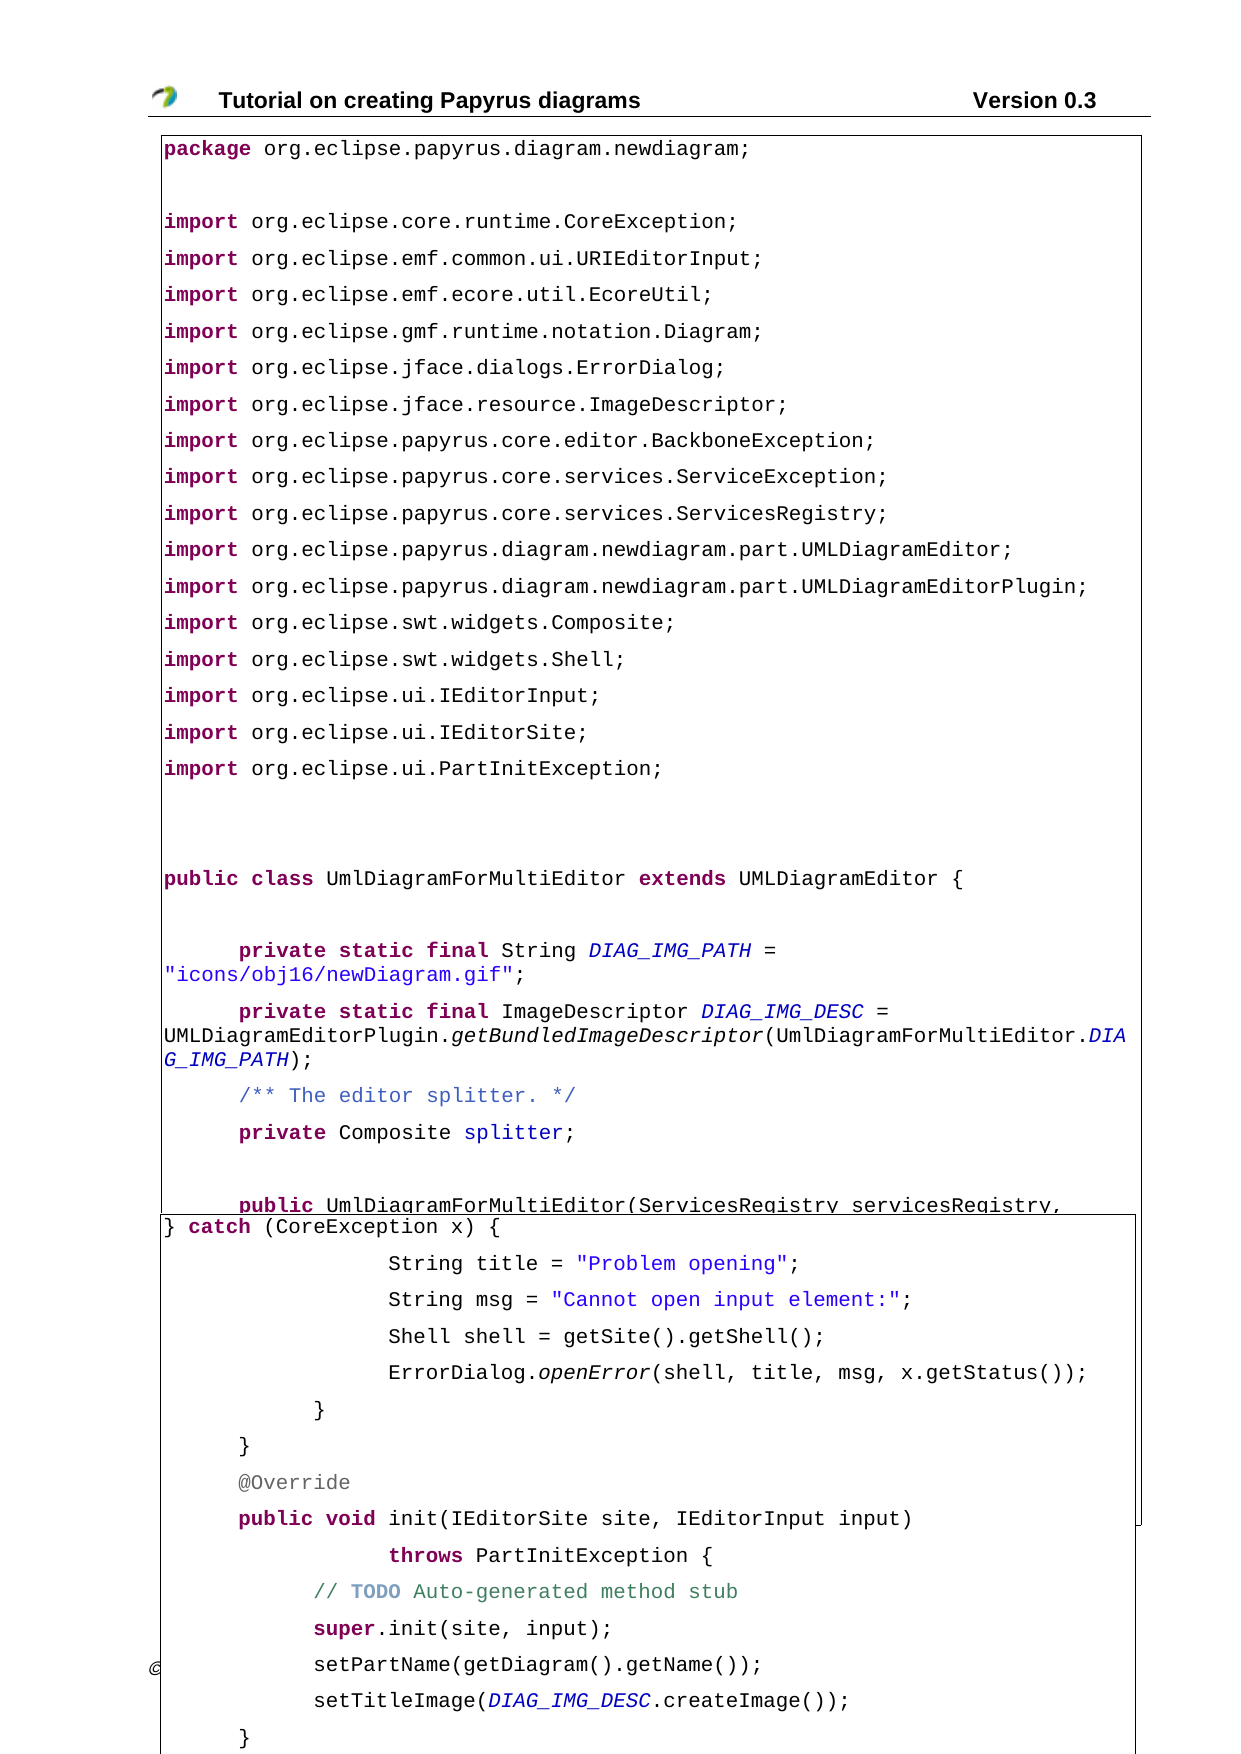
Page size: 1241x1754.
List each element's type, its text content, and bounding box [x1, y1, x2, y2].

text @Override [163, 1472, 1132, 1496]
text } catch (CoreException x) { [163, 1216, 1132, 1240]
text import org.eclipse.ui.PartInitException; [163, 758, 1138, 782]
text import org.eclipse.papyrus.core.editor.BackboneException; [163, 430, 1138, 454]
text import org.eclipse.swt.widgets.Shell; [163, 649, 1138, 673]
text Shell shell = getSite().getShell(); [163, 1326, 1132, 1350]
text import org.eclipse.core.runtime.CoreException; [163, 211, 1138, 235]
text ErrorDialog.openError(shell, title, msg, x.getStatus()); [163, 1362, 1132, 1386]
text /** The editor splitter. */ [163, 1085, 1138, 1109]
text import org.eclipse.papyrus.core.services.ServicesRegistry; [163, 503, 1138, 527]
text import org.eclipse.papyrus.diagram.newdiagram.part.UMLDiagramEditorPlugin; [163, 576, 1138, 600]
text import org.eclipse.ui.IEditorSite; [163, 722, 1138, 746]
text } [163, 1435, 1132, 1459]
text public class UmlDiagramForMultiEditor extends UMLDiagramEditor { [163, 867, 1138, 891]
text import org.eclipse.emf.ecore.util.EcoreUtil; [163, 284, 1138, 308]
text package org.eclipse.papyrus.diagram.newdiagram; [163, 138, 1138, 162]
text import org.eclipse.gmf.runtime.notation.Diagram; [163, 321, 1138, 344]
text import org.eclipse.emf.common.ui.URIEditorInput; [163, 248, 1138, 272]
text public void init(IEditorSite site, IEditorInput input) [163, 1508, 1132, 1532]
text import org.eclipse.papyrus.diagram.newdiagram.part.UMLDiagramEditor; [163, 539, 1138, 563]
text } [163, 1399, 1132, 1423]
text import org.eclipse.jface.resource.ImageDescriptor; [163, 393, 1138, 417]
text private static final String DIAG_IMG_PATH = "icons/obj16/newDiagram.gif"; [163, 940, 1138, 988]
text import org.eclipse.papyrus.core.services.ServiceException; [163, 466, 1138, 490]
text import org.eclipse.swt.widgets.Composite; [163, 612, 1138, 636]
text private static final ImageDescriptor DIAG_IMG_DESC = UMLDiagramEditorPlugin.getBundledImageDescriptor(UmlDiagramForMultiEditor.DIAG_IMG_PATH); [163, 1001, 1138, 1073]
text import org.eclipse.jface.dialogs.ErrorDialog; [163, 357, 1138, 381]
picture [152, 84, 177, 110]
text throws PartInitException { [163, 1544, 1132, 1568]
text String msg = "Cannot open input element:"; [163, 1289, 1132, 1313]
text setTitleImage(DIAG_IMG_DESC.createImage()); [163, 1690, 1132, 1714]
text public UmlDiagramForMultiEditor(ServicesRegistry servicesRegistry, Diagram diagram) throws BackboneException, ServiceException { [163, 1194, 1138, 1242]
text private Composite splitter; [163, 1122, 1138, 1146]
text super.init(site, input); [163, 1617, 1132, 1641]
text } [163, 1727, 1132, 1751]
text import org.eclipse.ui.IEditorInput; [163, 685, 1138, 709]
text String title = "Problem opening"; [163, 1253, 1132, 1277]
text // TODO Auto-generated method stub [163, 1581, 1132, 1605]
text setPartName(getDiagram().getName()); [163, 1654, 1132, 1678]
